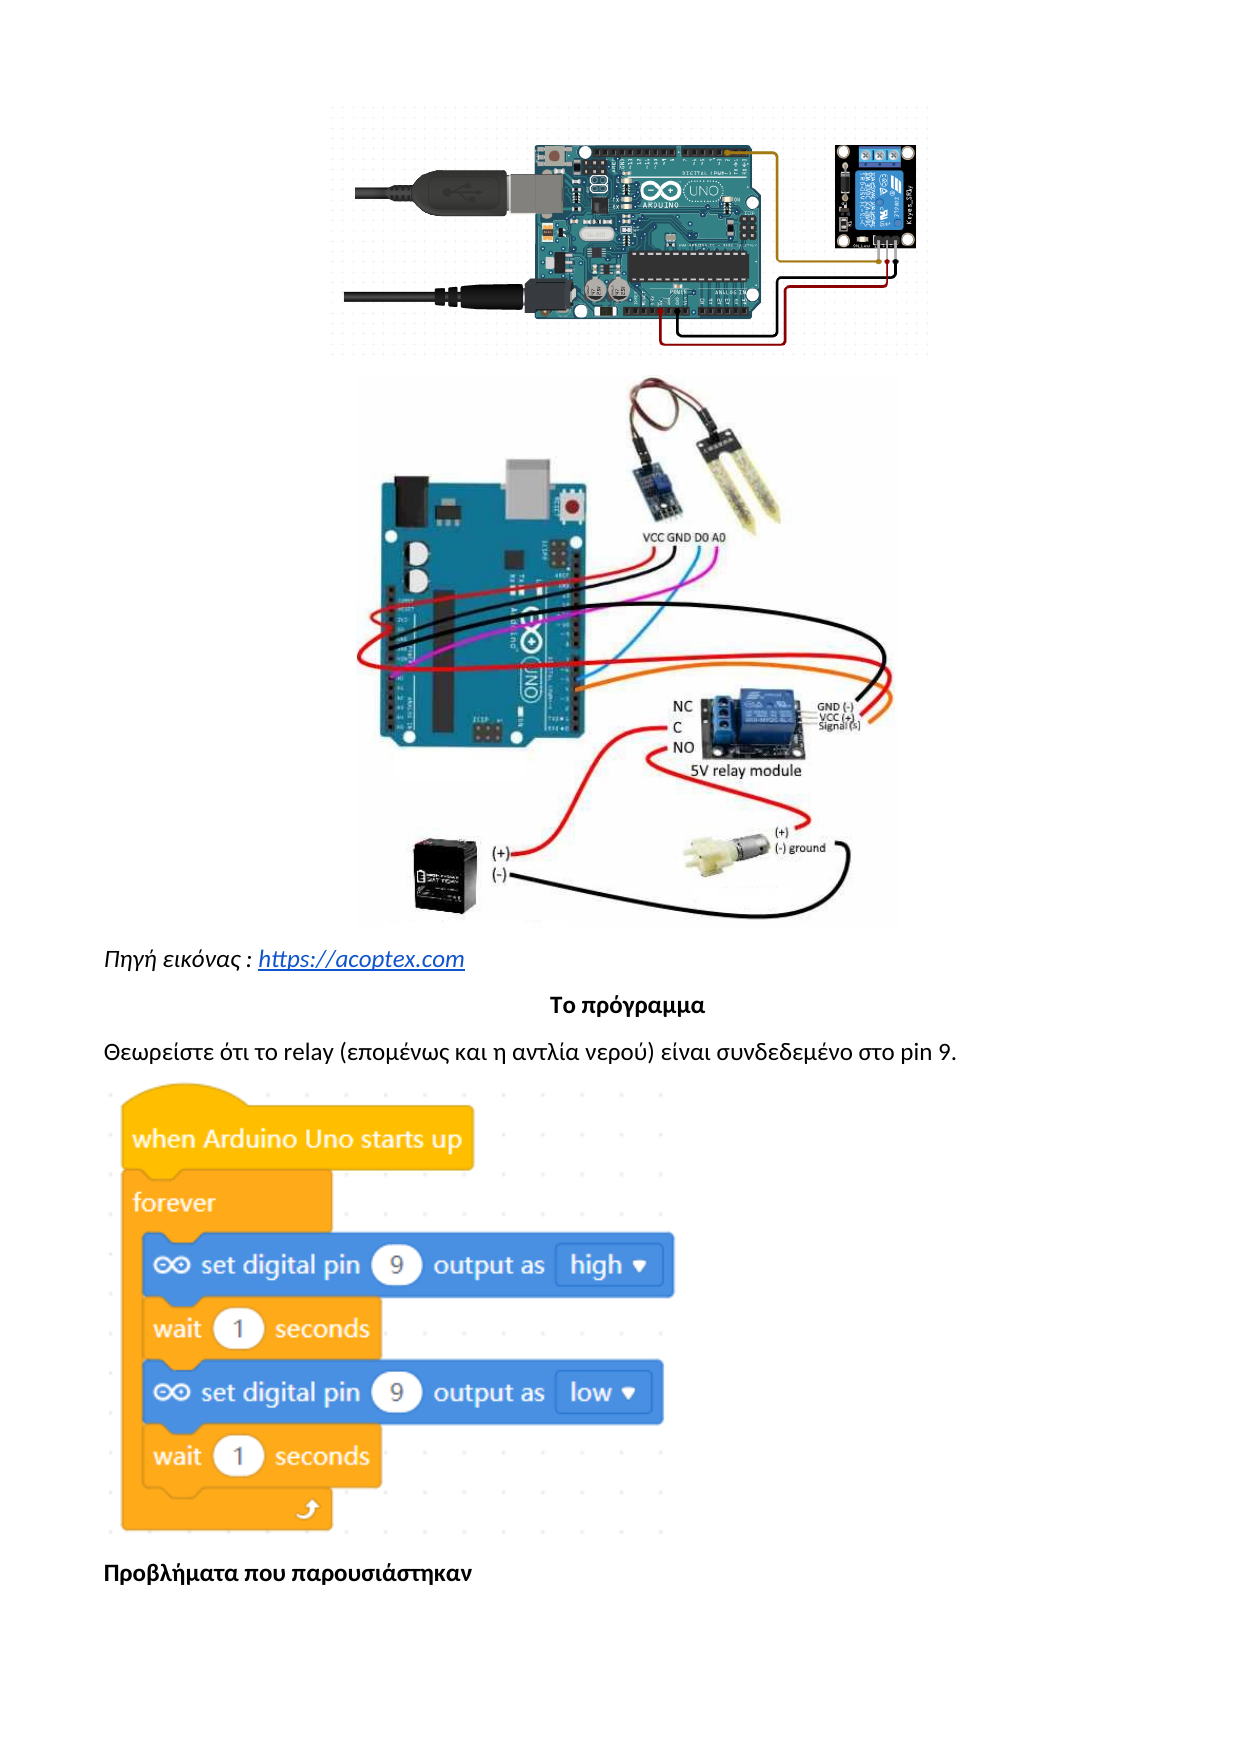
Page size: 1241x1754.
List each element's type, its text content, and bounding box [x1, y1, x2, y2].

picture [356, 375, 899, 928]
text Πηγή εικόνας : https://acoptex.com [103, 943, 1152, 974]
text Το πρόγραμμα [103, 989, 1152, 1020]
picture [326, 103, 929, 360]
picture [103, 1081, 690, 1542]
text Προβλήματα που παρουσιάστηκαν [103, 1557, 1152, 1588]
text Θεωρείστε ότι το relay (επομένως και η αντλία νερού) είναι συνδεδεμένο στο pin 9. [103, 1036, 1152, 1066]
